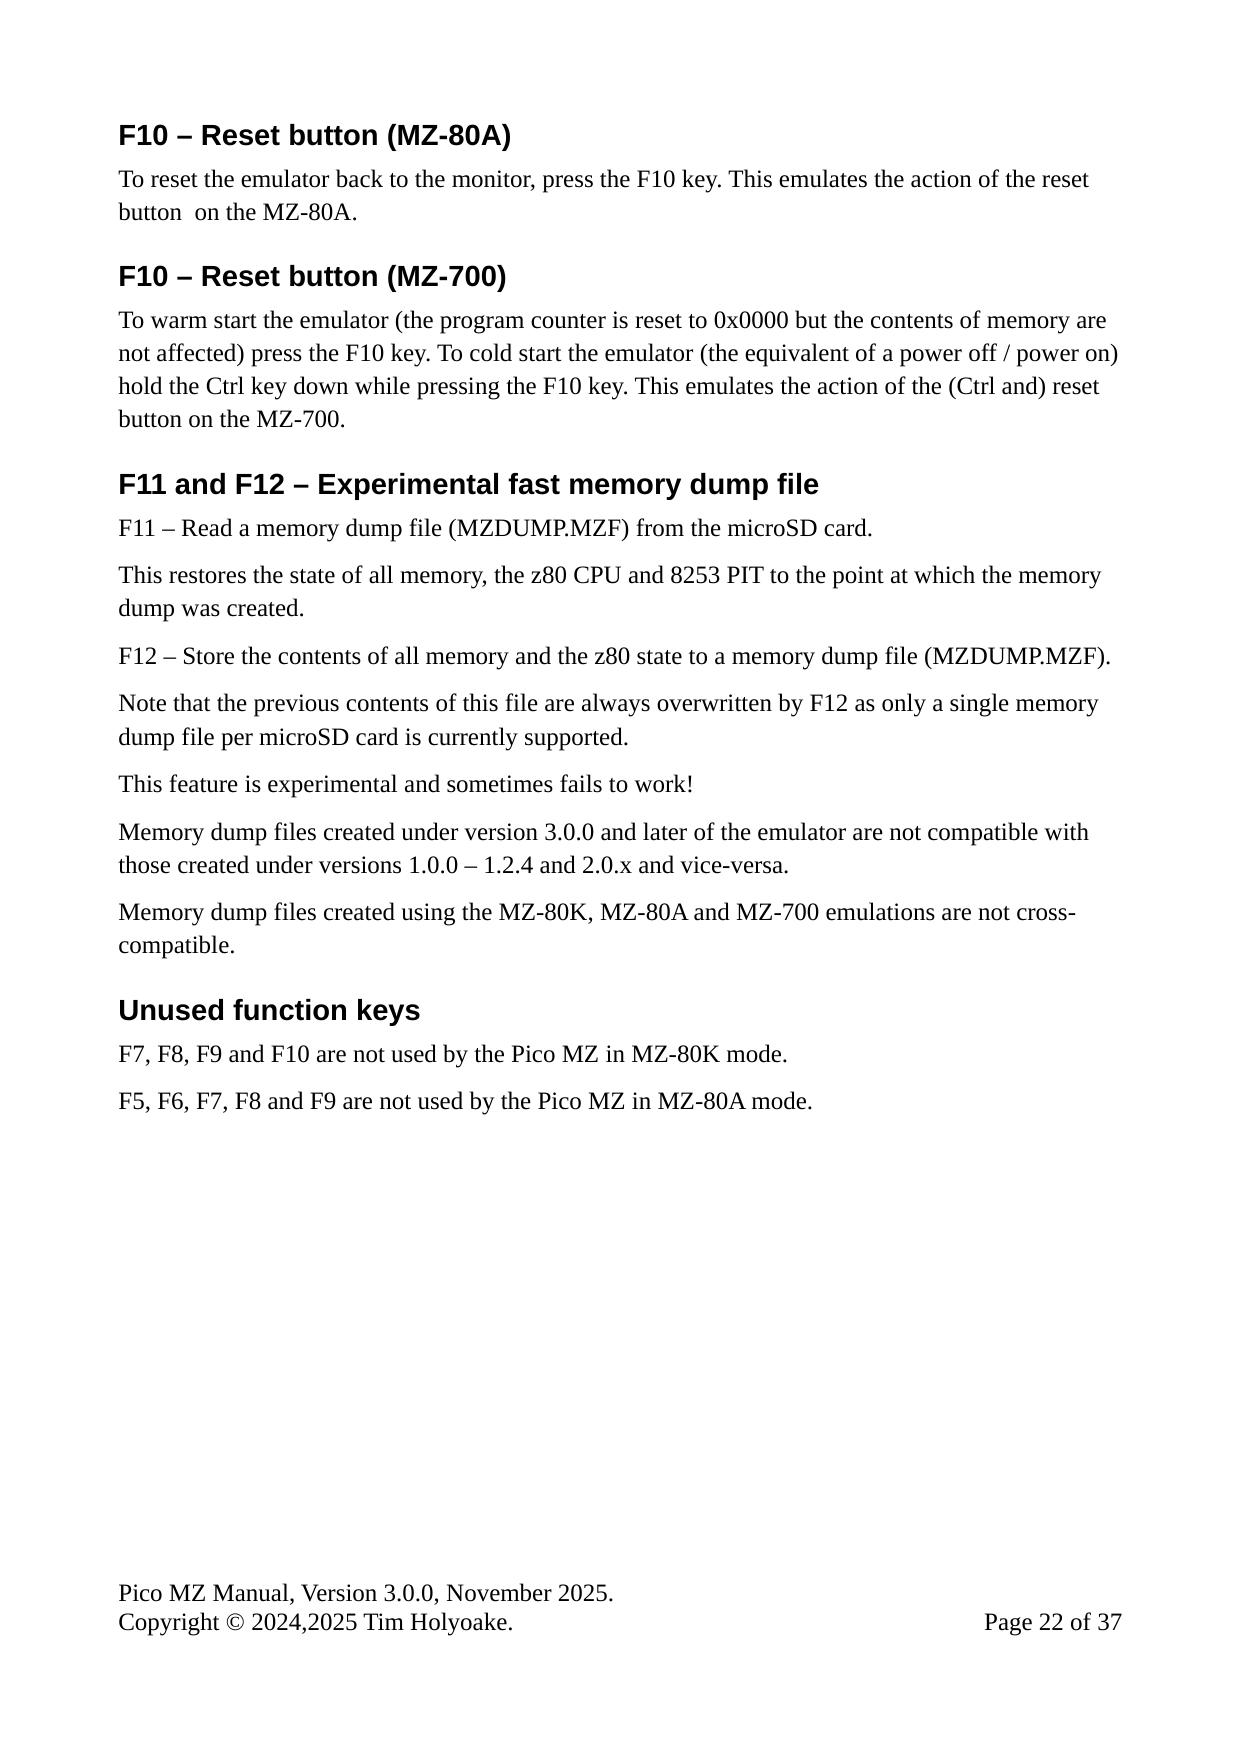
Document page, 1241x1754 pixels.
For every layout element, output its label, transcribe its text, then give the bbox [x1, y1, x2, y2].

text Memory dump files created using the MZ-80K, MZ-80A and MZ-700 emulations are not cross-compatible. [118, 897, 1122, 959]
subtitle F10 – Reset button (MZ-700) [118, 259, 1122, 293]
text This feature is experimental and sometimes fails to work! [118, 769, 1122, 798]
subtitle Unused function keys [118, 993, 1122, 1026]
text F12 – Store the contents of all memory and the z80 state to a memory dump file (MZDUMP.MZF). [118, 641, 1122, 670]
text F5, F6, F7, F8 and F9 are not used by the Pico MZ in MZ-80A mode. [118, 1086, 1122, 1115]
text F11 – Read a memory dump file (MZDUMP.MZF) from the microSD card. [118, 513, 1122, 541]
text Note that the previous contents of this file are always overwritten by F12 as only a single memory dump file per microSD card is currently supported. [118, 688, 1122, 750]
text This restores the state of all memory, the z80 CPU and 8253 PIT to the point at which the memory dump was created. [118, 560, 1122, 622]
text Memory dump files created under version 3.0.0 and later of the emulator are not compatible with those created under versions 1.0.0 – 1.2.4 and 2.0.x and vice-versa. [118, 817, 1122, 878]
text F7, F8, F9 and F10 are not used by the Pico MZ in MZ-80K mode. [118, 1039, 1122, 1067]
text To reset the emulator back to the monitor, press the F10 key. This emulates the action of the reset button on the MZ-80A. [118, 164, 1122, 226]
subtitle F10 – Reset button (MZ-80A) [118, 118, 1122, 152]
subtitle F11 and F12 – Experimental fast memory dump file [118, 467, 1122, 500]
text To warm start the emulator (the program counter is reset to 0x0000 but the contents of memory are not affected) press the F10 key. To cold start the emulator (the equivalent of a power off / power on) hold the Ctrl key down while pressing the F10 key. This emulates the action of the (Ctrl and) reset button on the MZ-700. [118, 305, 1122, 433]
